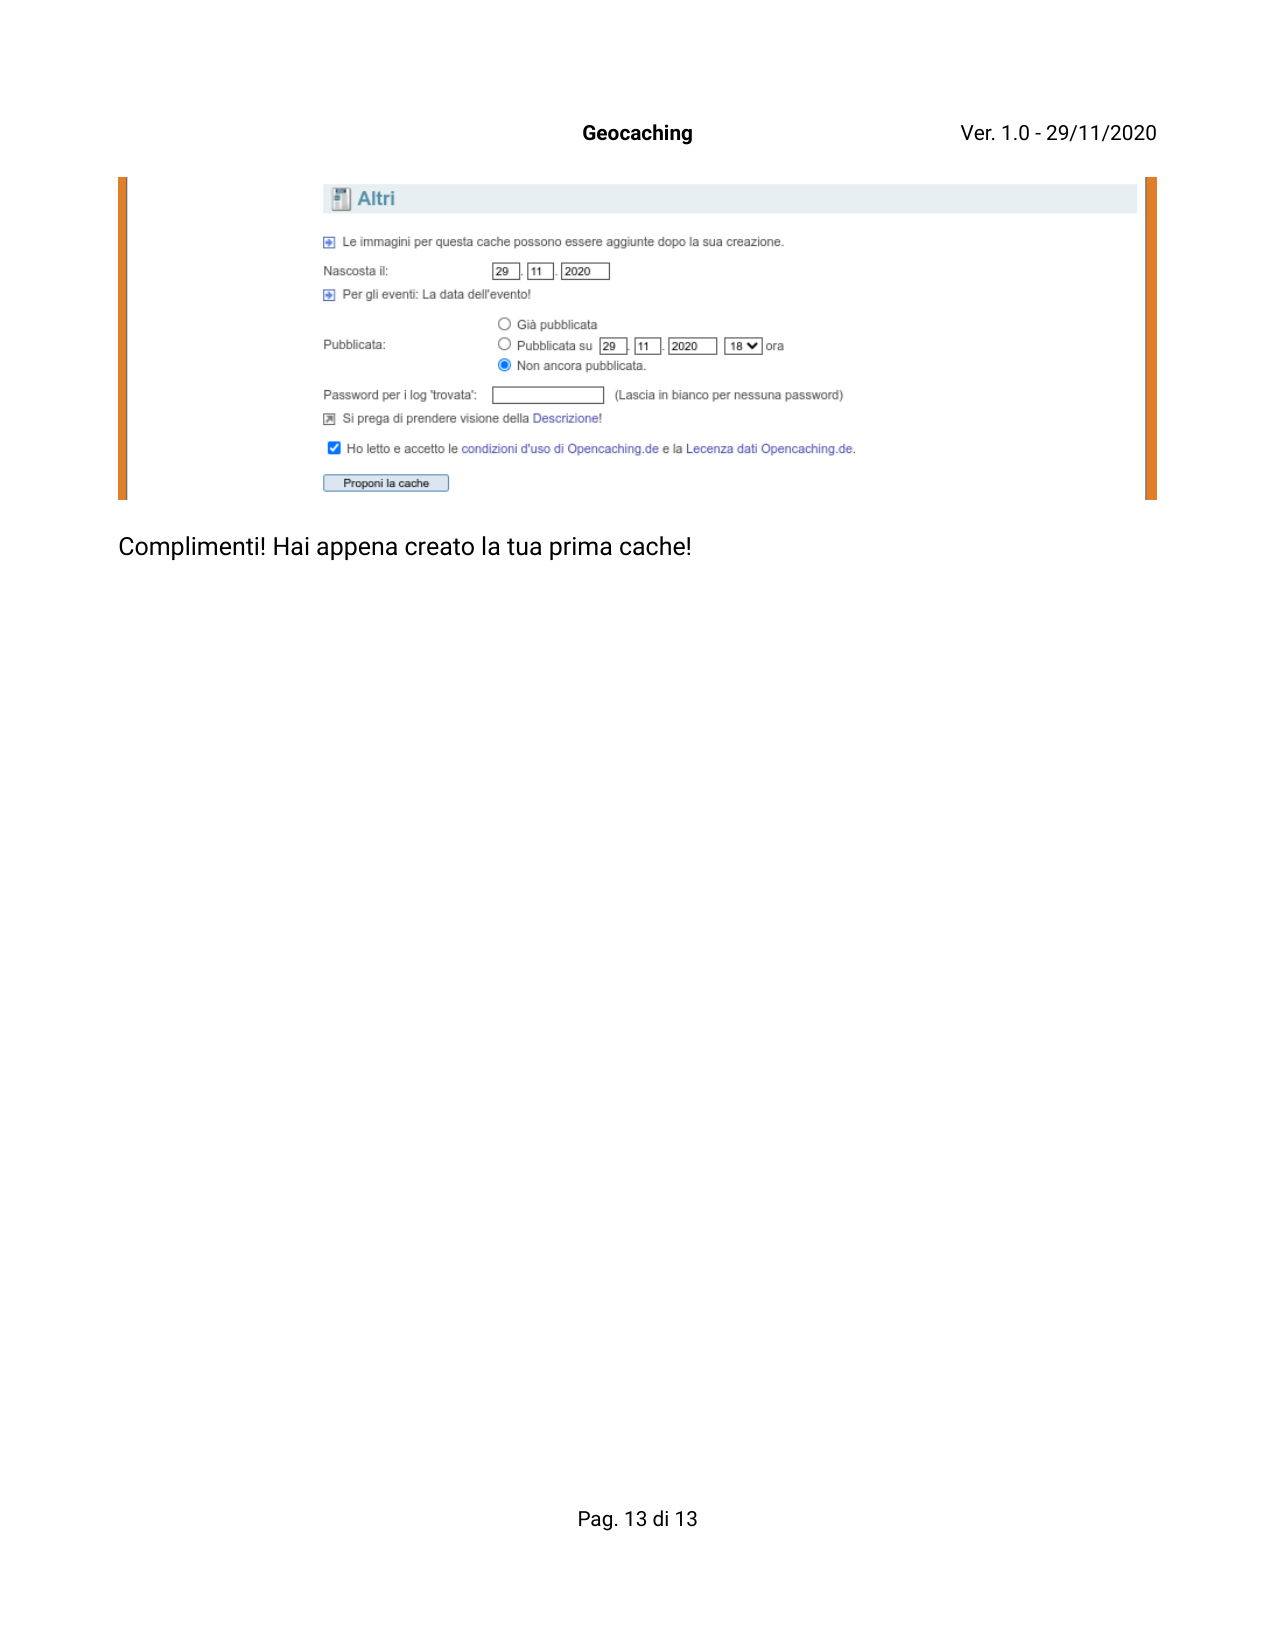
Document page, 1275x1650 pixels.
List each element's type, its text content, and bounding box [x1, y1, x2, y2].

text Complimenti! Hai appena creato la tua prima cache! [118, 529, 1157, 562]
picture [118, 177, 1157, 500]
